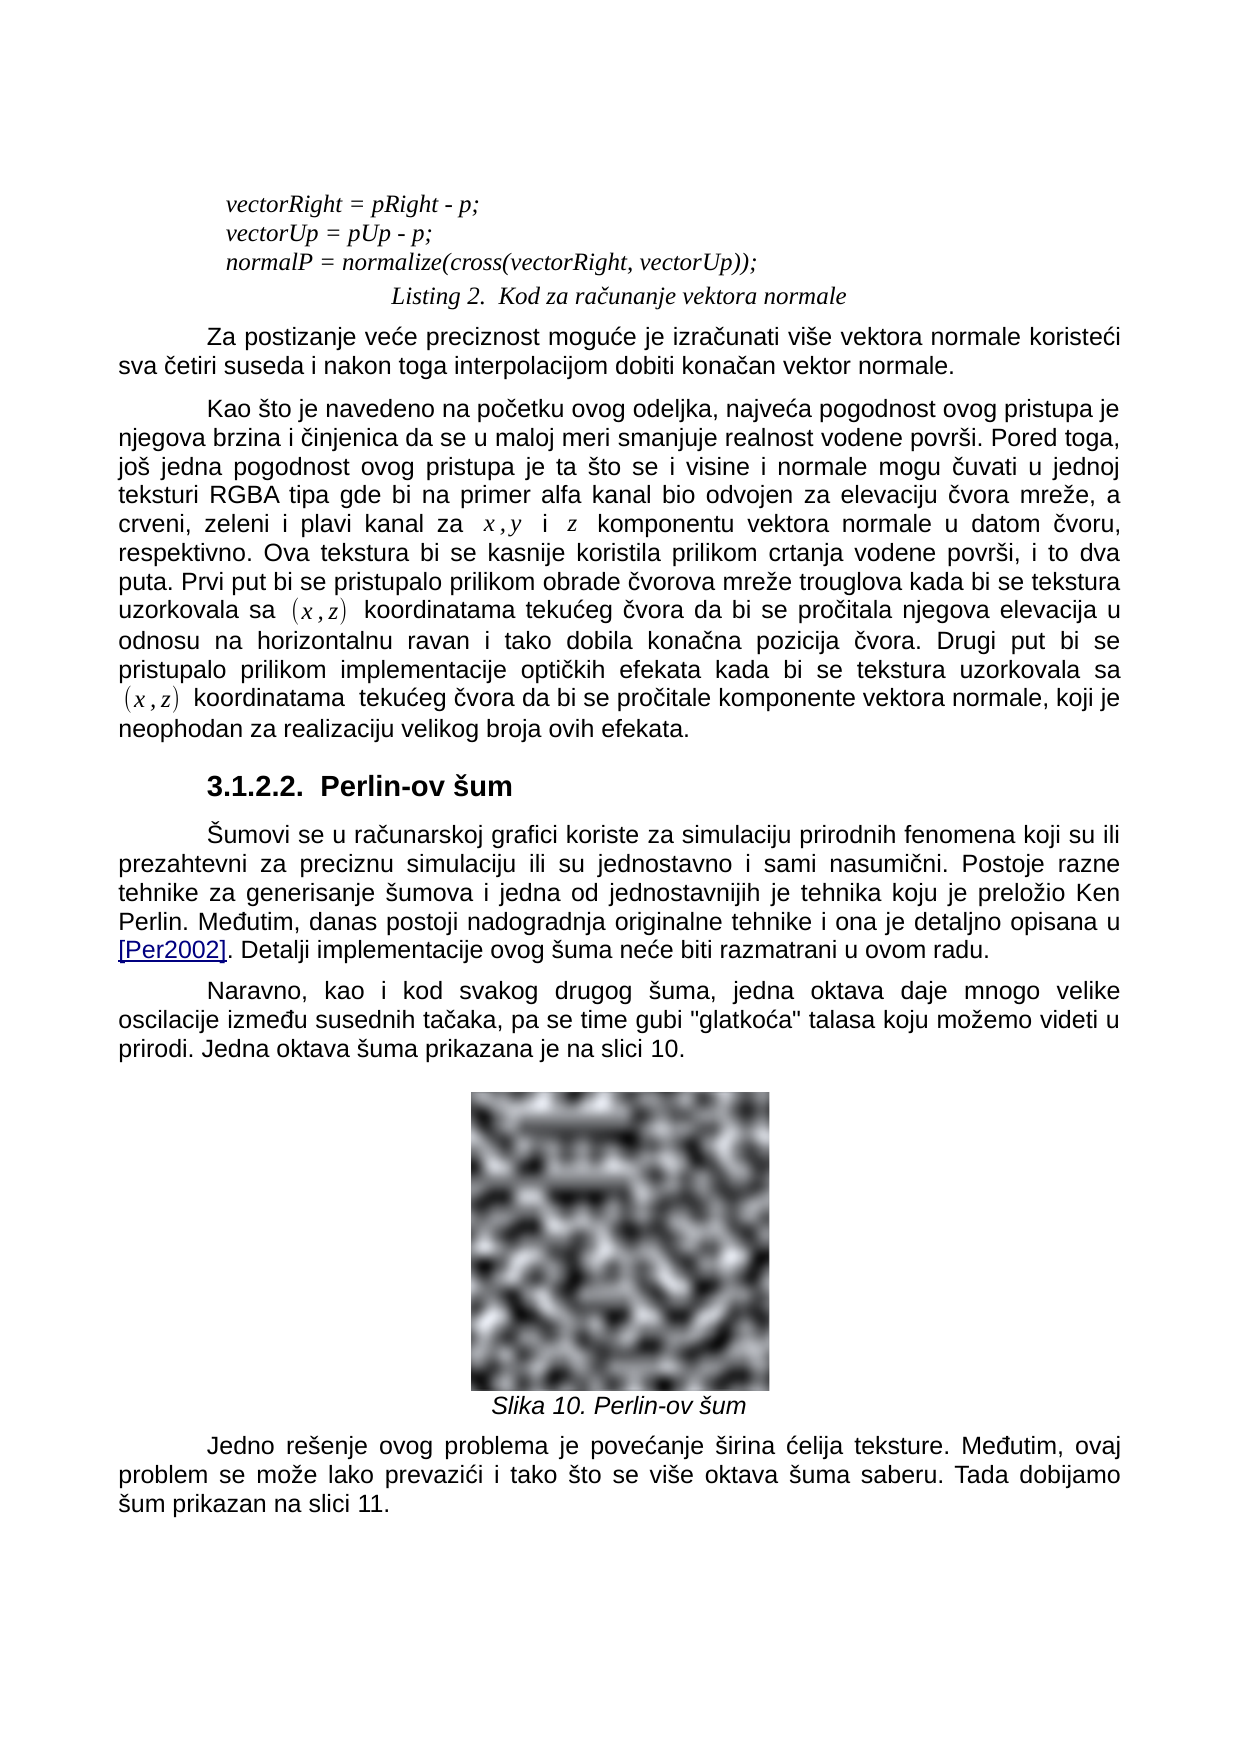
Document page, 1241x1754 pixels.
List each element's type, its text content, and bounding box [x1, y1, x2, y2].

text Za postizanje veće preciznost moguće je izračunati više vektora normale koristeći sva četiri suseda i nakon toga interpolacijom dobiti konačan vektor normale. [118, 177, 1122, 379]
picture [471, 1092, 770, 1391]
text Slika 10. Perlin-ov šum [438, 1092, 802, 1419]
subtitle Perlin-ov šum [207, 769, 1122, 803]
text Naravno, kao i kod svakog drugog šuma, jedna oktava daje mnogo velike oscilacije između susednih tačaka, pa se time gubi "glatkoća" talasa koju možemo videti u prirodi. Jedna oktava šuma prikazana je na slici 10. [118, 976, 1122, 1062]
text Jedno rešenje ovog problema je povećanje širina ćelija teksture. Međutim, ovaj problem se može lako prevazići i tako što se više oktava šuma saberu. Tada dobijamo šum prikazan na slici 11. [118, 1074, 1122, 1518]
text Šumovi se u računarskoj grafici koriste za simulaciju prirodnih fenomena koji su ili prezahtevni za preciznu simulaciju ili su jednostavno i sami nasumični. Postoje razne tehnike za generisanje šumova i jedna od jednostavnijih je tehnika koju je preložio Ken Perlin. Međutim, danas postoji nadogradnja originalne tehnike i ona je detaljno opisana u [Per2002]. Detalji implementacije ovog šuma neće biti razmatrani u ovom radu. [118, 820, 1122, 964]
text Kao što je navedeno na početku ovog odeljka, najveća pogodnost ovog pristupa je njegova brzina i činjenica da se u maloj meri smanjuje realnost vodene površi. Pored toga, još jedna pogodnost ovog pristupa je ta što se i visine i normale mogu čuvati u jednoj teksturi RGBA tipa gde bi na primer alfa kanal bio odvojen za elevaciju čvora mreže, a crveni, zeleni i plavi kanal za i komponentu vektora normale u datom čvoru, respektivno. Ova tekstura bi se kasnije koristila prilikom crtanja vodene površi, i to dva puta. Prvi put bi se pristupalo prilikom obrade čvorova mreže trouglova kada bi se tekstura uzorkovala sa koordinatama tekućeg čvora da bi se pročitala njegova elevacija u odnosu na horizontalnu ravan i tako dobila konačna pozicija čvora. Drugi put bi se pristupalo prilikom implementacije optičkih efekata kada bi se tekstura uzorkovala sa koordinatama tekućeg čvora da bi se pročitale komponente vektora normale, koji je neophodan za realizaciju velikog broja ovih efekata. [118, 394, 1122, 743]
list Listing 2. Kod za računanje vektora normale [226, 202, 1014, 310]
